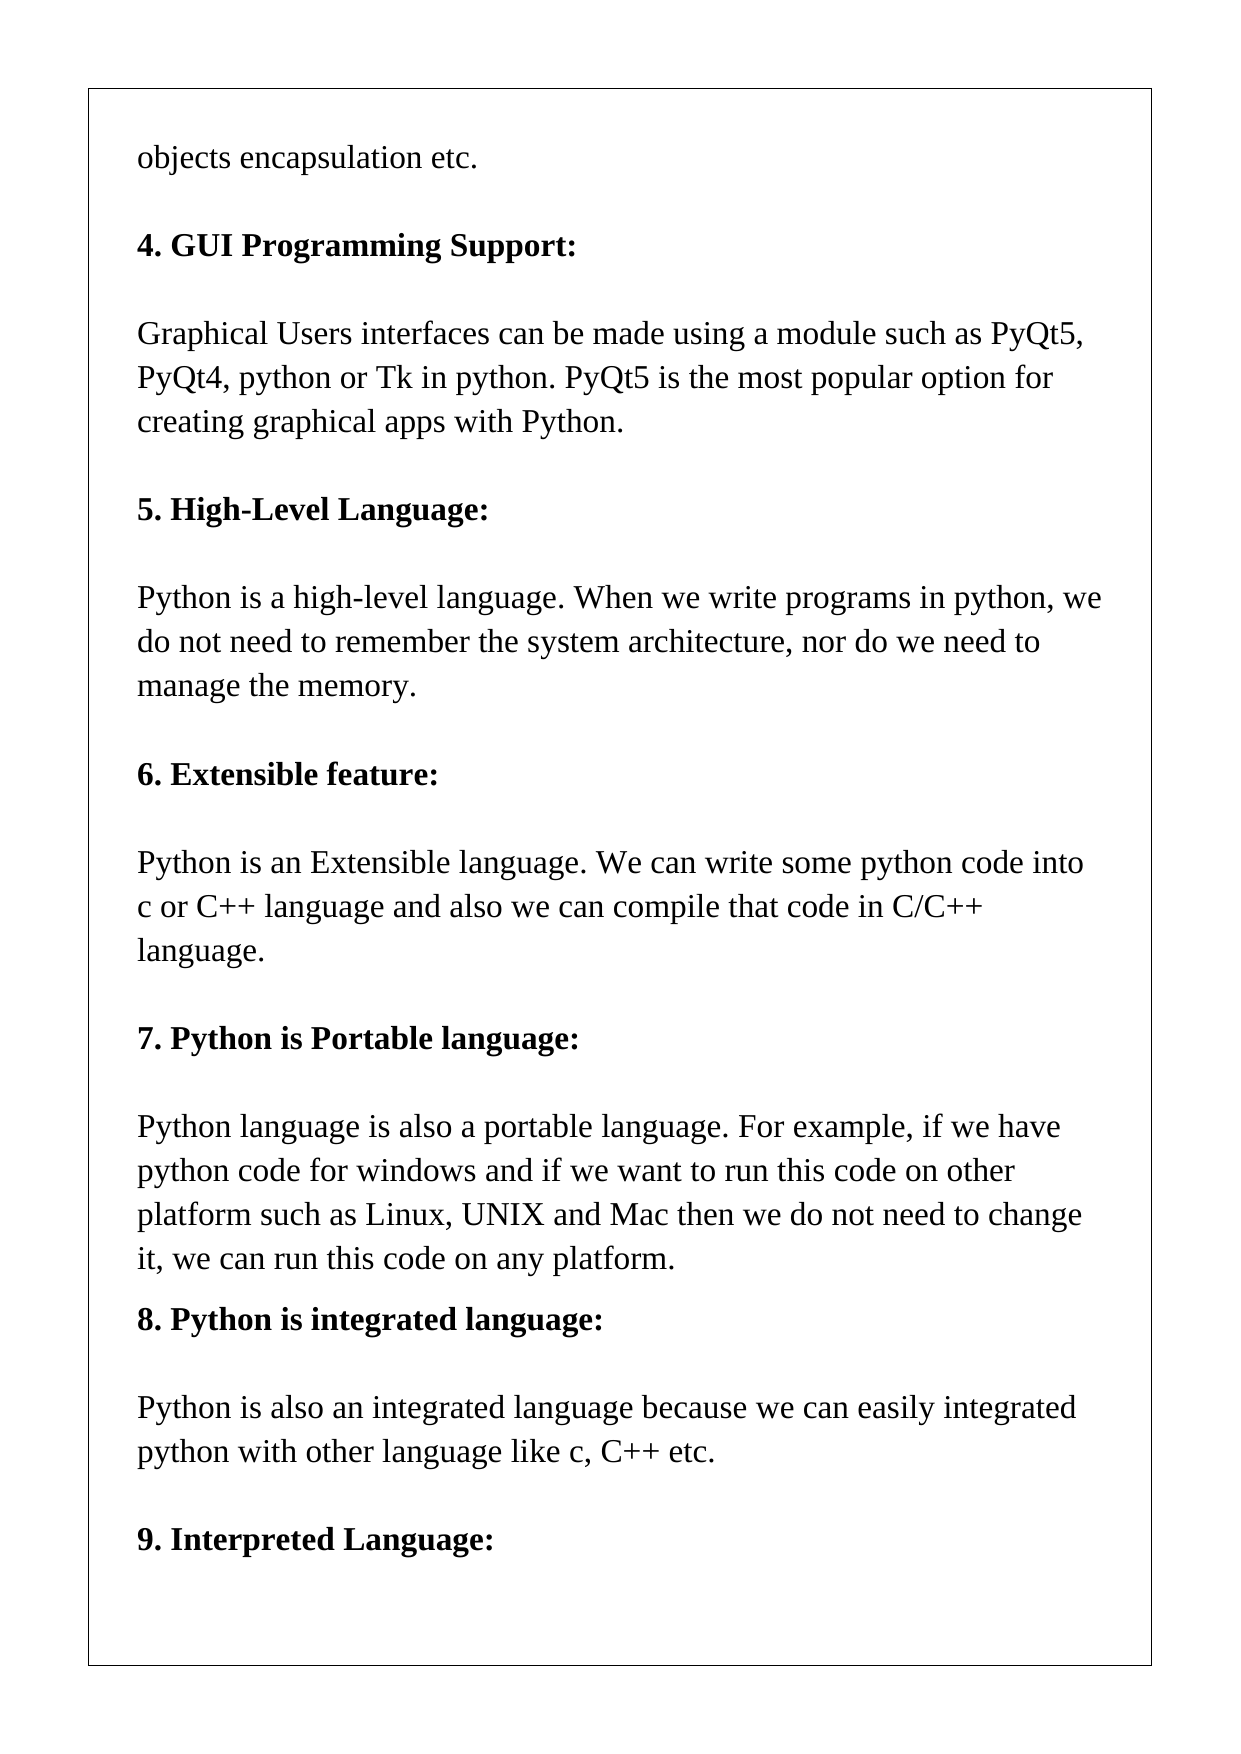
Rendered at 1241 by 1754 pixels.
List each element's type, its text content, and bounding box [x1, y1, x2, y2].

text 8. Python is integrated language: Python is also an integrated language because we can easily integrated python with other language like c, C++ etc. 9. Interpreted Language: [137, 1299, 1103, 1602]
text objects encapsulation etc. 4. GUI Programming Support: Graphical Users interfaces can be made using a module such as PyQt5, PyQt4, python or Tk in python. PyQt5 is the most popular option for creating graphical apps with Python. 5. High-Level Language: Python is a high-level language. When we write programs in python, we do not need to remember the system architecture, nor do we need to manage the memory. 6. Extensible feature: Python is an Extensible language. We can write some python code into c or C++ language and also we can compile that code in C/C++ language. 7. Python is Portable language: Python language is also a portable language. For example, if we have python code for windows and if we want to run this code on other platform such as Linux, UNIX and Mac then we do not need to change it, we can run this code on any platform. [137, 137, 1103, 1277]
